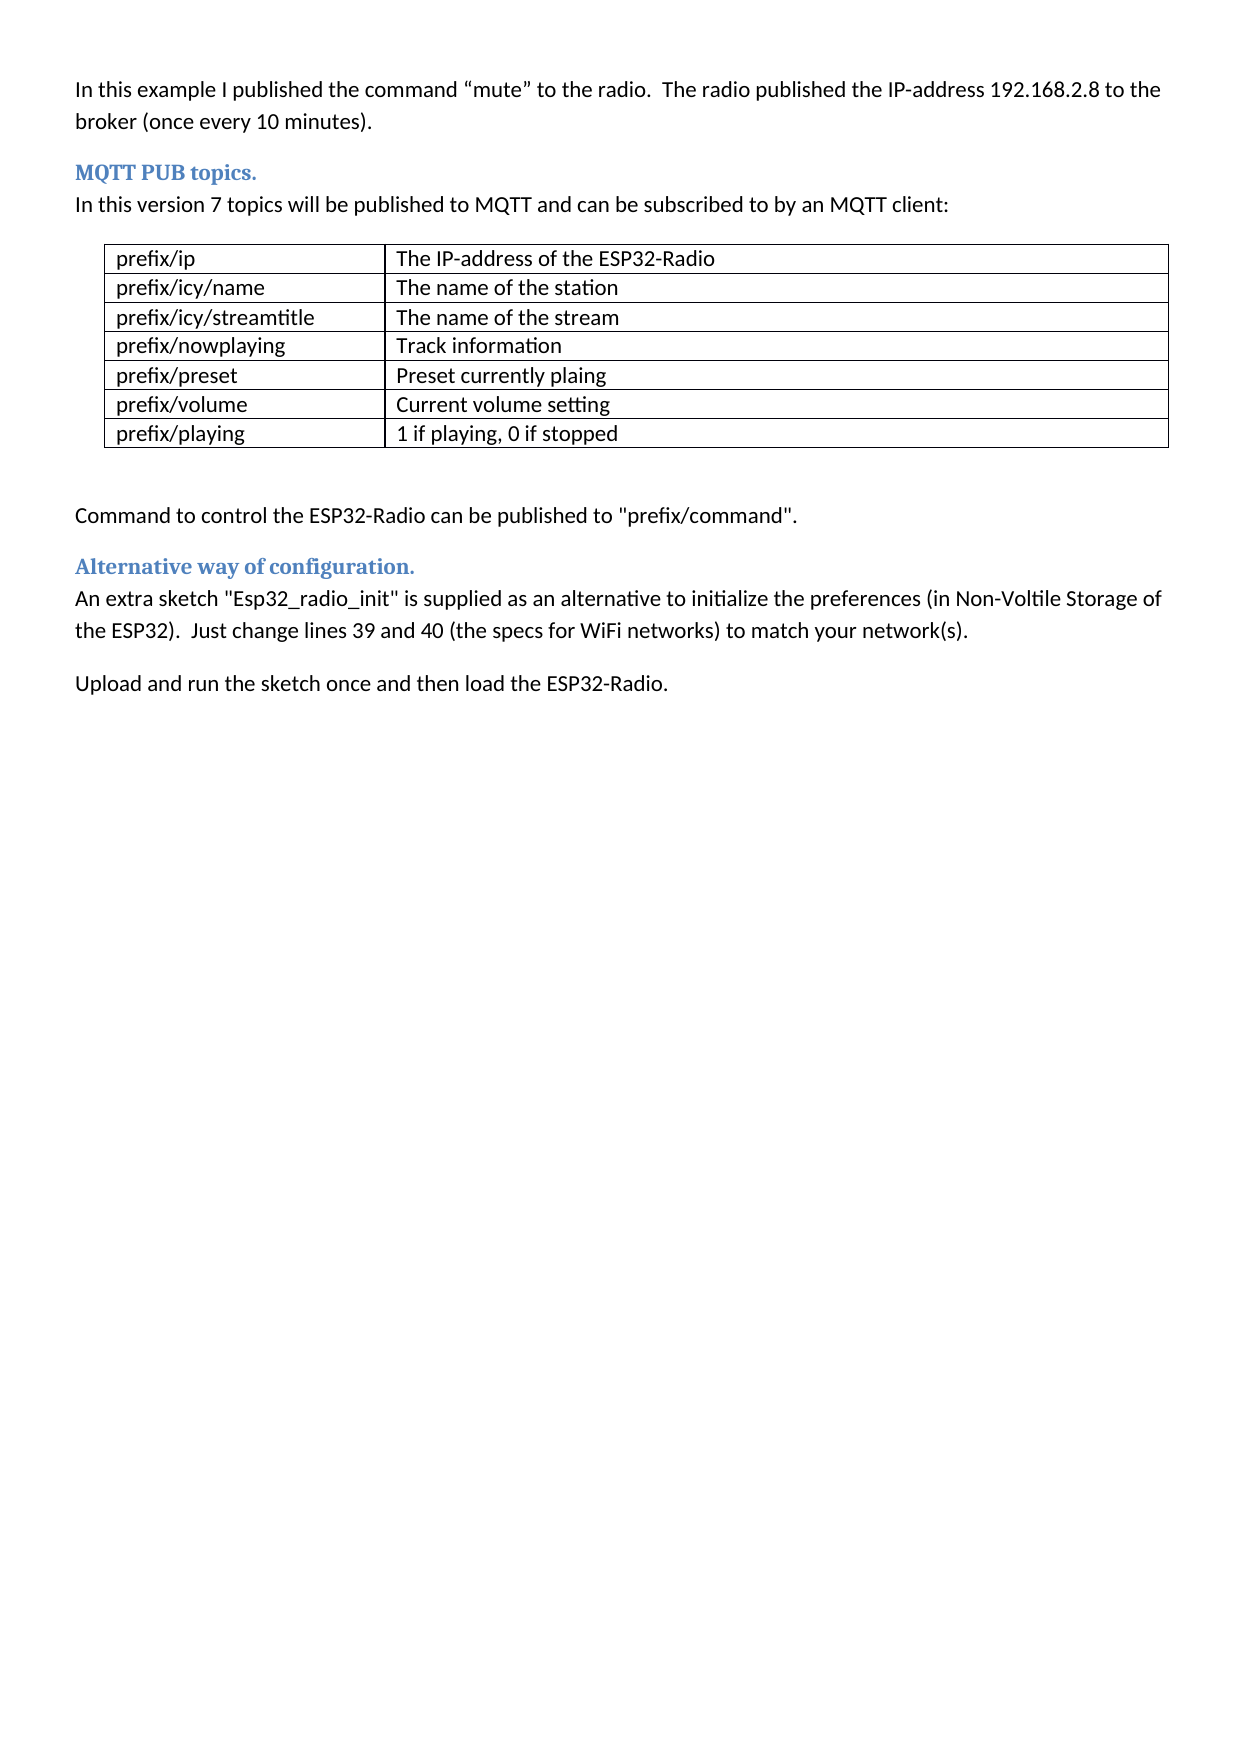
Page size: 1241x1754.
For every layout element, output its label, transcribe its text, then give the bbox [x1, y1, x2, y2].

text In this example I published the command “mute” to the radio. The radio published the IP-address 192.168.2.8 to the broker (once every 10 minutes). [75, 75, 1165, 135]
text An extra sketch "Esp32_radio_init" is supplied as an alternative to initialize the preferences (in Non-Voltile Storage of the ESP32). Just change lines 39 and 40 (the specs for WiFi networks) to match your network(s). [75, 584, 1165, 644]
subtitle MQTT PUB topics. [75, 160, 1165, 187]
subtitle Alternative way of configuration. [75, 554, 1165, 580]
table_cell prefix/playing [105, 419, 384, 447]
table_cell prefix/nowplaying [105, 332, 384, 360]
table_cell Current volume setting [386, 390, 1168, 418]
text Command to control the ESP32-Radio can be published to "prefix/command". [75, 501, 1165, 529]
table_cell prefix/icy/name [105, 274, 384, 302]
text Upload and run the sketch once and then load the ESP32-Radio. [75, 669, 1165, 697]
table_cell The name of the station [386, 274, 1168, 302]
table_cell The name of the stream [386, 303, 1168, 331]
table_cell Track information [386, 332, 1168, 360]
table_cell 1 if playing, 0 if stopped [386, 419, 1168, 447]
table_cell prefix/volume [105, 390, 384, 418]
table_cell prefix/preset [105, 361, 384, 389]
text In this version 7 topics will be published to MQTT and can be subscribed to by an MQTT client: [75, 190, 1165, 218]
table_cell Preset currently plaing [386, 361, 1168, 389]
table_header The IP-address of the ESP32-Radio [386, 245, 1168, 272]
table_cell prefix/icy/streamtitle [105, 303, 384, 331]
table_header prefix/ip [105, 245, 384, 272]
